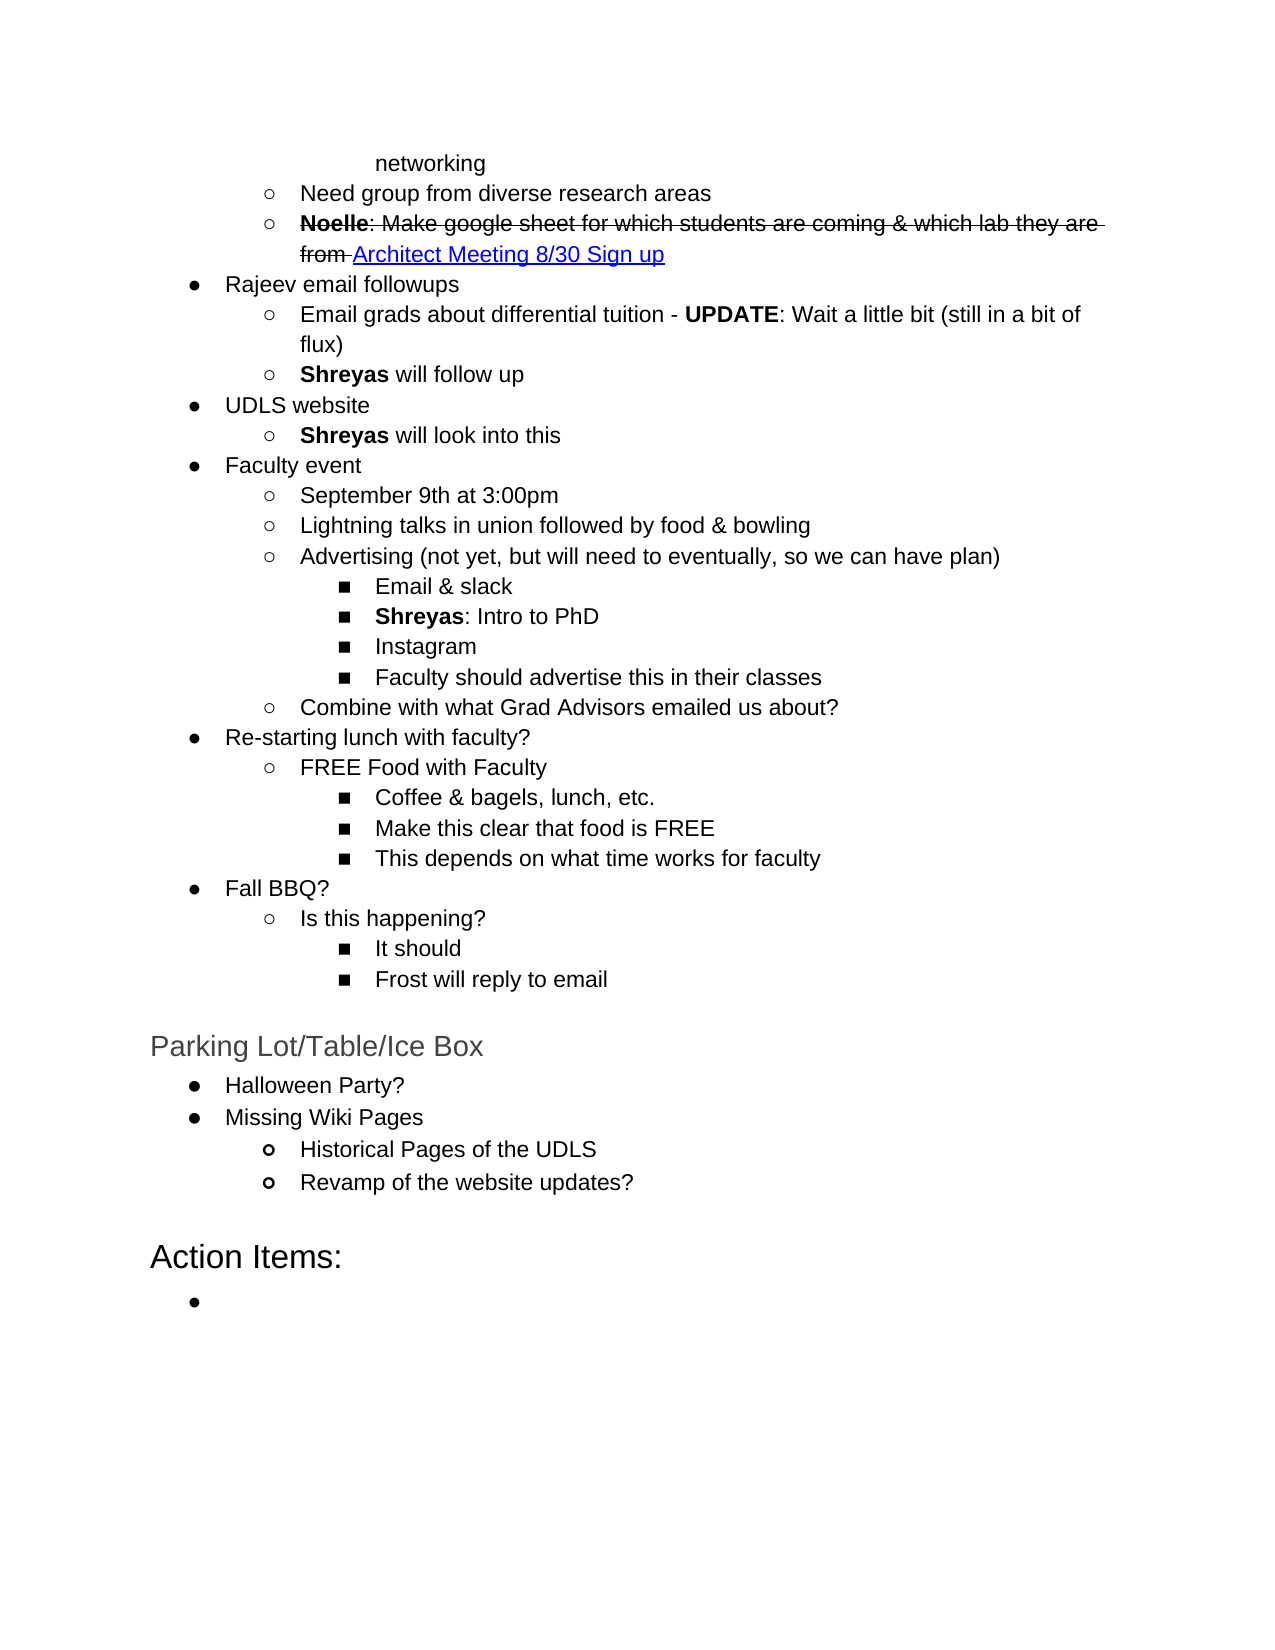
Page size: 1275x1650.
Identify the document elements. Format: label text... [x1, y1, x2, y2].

list Faculty should advertise this in their classes [337, 663, 1125, 690]
list Noelle: Make google sheet for which students are coming & which lab they are from Architect Meeting 8/30 Sign up [262, 210, 1125, 267]
list Lightning talks in union followed by food & bowling [262, 512, 1125, 539]
list Historical Pages of the UDLS [262, 1135, 1125, 1163]
list Email grads about differential tuition - UPDATE: Wait a little bit (still in a bit of flux) [262, 301, 1125, 358]
list FREE Food with Faculty [262, 754, 1125, 781]
list Frost will reply to email [337, 966, 1125, 992]
list Missing Wiki Pages [187, 1103, 1125, 1131]
list Re-starting lunch with faculty? [187, 724, 1125, 750]
list Rajeev email followups [187, 271, 1125, 297]
list Make this clear that food is FREE [337, 814, 1125, 841]
list It should [337, 935, 1125, 962]
list Instagram [337, 633, 1125, 660]
list Shreyas will look into this [262, 422, 1125, 448]
list Halloween Party? [187, 1071, 1125, 1099]
list This depends on what time works for faculty [337, 845, 1125, 871]
list Combine with what Grad Advisors emailed us about? [262, 694, 1125, 720]
list Shreyas: Intro to PhD [337, 603, 1125, 629]
list networking [337, 150, 1125, 176]
subtitle Parking Lot/Table/Ice Box [150, 1029, 1125, 1063]
list Is this happening? [262, 905, 1125, 932]
list Revamp of the website updates? [262, 1168, 1125, 1196]
list Need group from diverse research areas [262, 180, 1125, 207]
list Coffee & bagels, lunch, etc. [337, 784, 1125, 811]
list September 9th at 3:00pm [262, 482, 1125, 509]
list UDLS website [187, 392, 1125, 418]
list Email & slack [337, 573, 1125, 599]
list Fall BBQ? [187, 875, 1125, 901]
list Faculty event [187, 452, 1125, 478]
list Advertising (not yet, but will need to eventually, so we can have plan) [262, 543, 1125, 569]
list Shreyas will follow up [262, 361, 1125, 388]
subtitle Action Items: [150, 1237, 1125, 1276]
